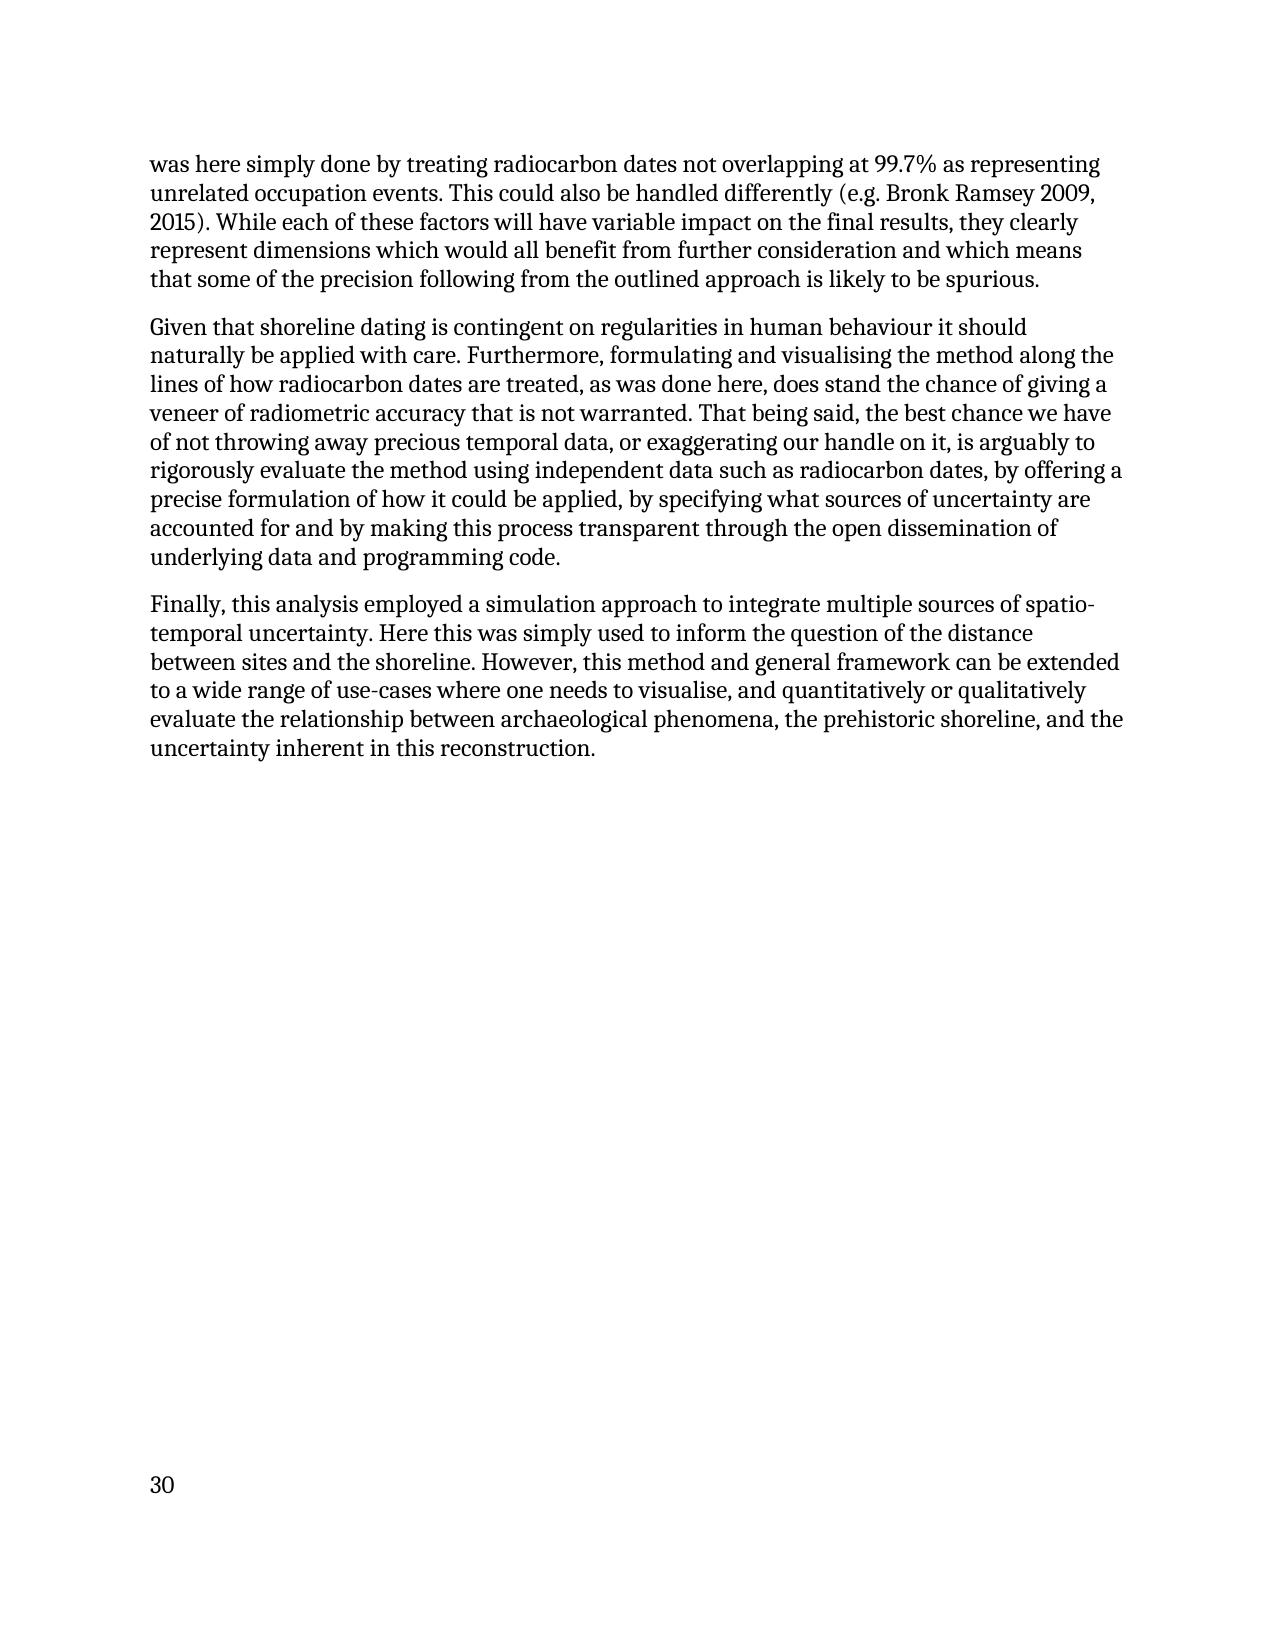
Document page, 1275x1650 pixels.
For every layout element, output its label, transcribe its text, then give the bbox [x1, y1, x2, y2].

text Finally, this analysis employed a simulation approach to integrate multiple sources of spatio-temporal uncertainty. Here this was simply used to inform the question of the distance between sites and the shoreline. However, this method and general framework can be extended to a wide range of use-cases where one needs to visualise, and quantitatively or qualitatively evaluate the relationship between archaeological phenomena, the prehistoric shoreline, and the uncertainty inherent in this reconstruction. [150, 590, 1125, 762]
text was here simply done by treating radiocarbon dates not overlapping at 99.7% as representing unrelated occupation events. This could also be handled differently (e.g. Bronk Ramsey 2009, 2015). While each of these factors will have variable impact on the final results, they clearly represent dimensions which would all benefit from further consideration and which means that some of the precision following from the outlined approach is likely to be spurious. [150, 150, 1125, 294]
text Given that shoreline dating is contingent on regularities in human behaviour it should naturally be applied with care. Furthermore, formulating and visualising the method along the lines of how radiocarbon dates are treated, as was done here, does stand the chance of giving a veneer of radiometric accuracy that is not warranted. That being said, the best chance we have of not throwing away precious temporal data, or exaggerating our handle on it, is arguably to rigorously evaluate the method using independent data such as radiocarbon dates, by offering a precise formulation of how it could be applied, by specifying what sources of uncertainty are accounted for and by making this process transparent through the open dissemination of underlying data and programming code. [150, 312, 1125, 571]
